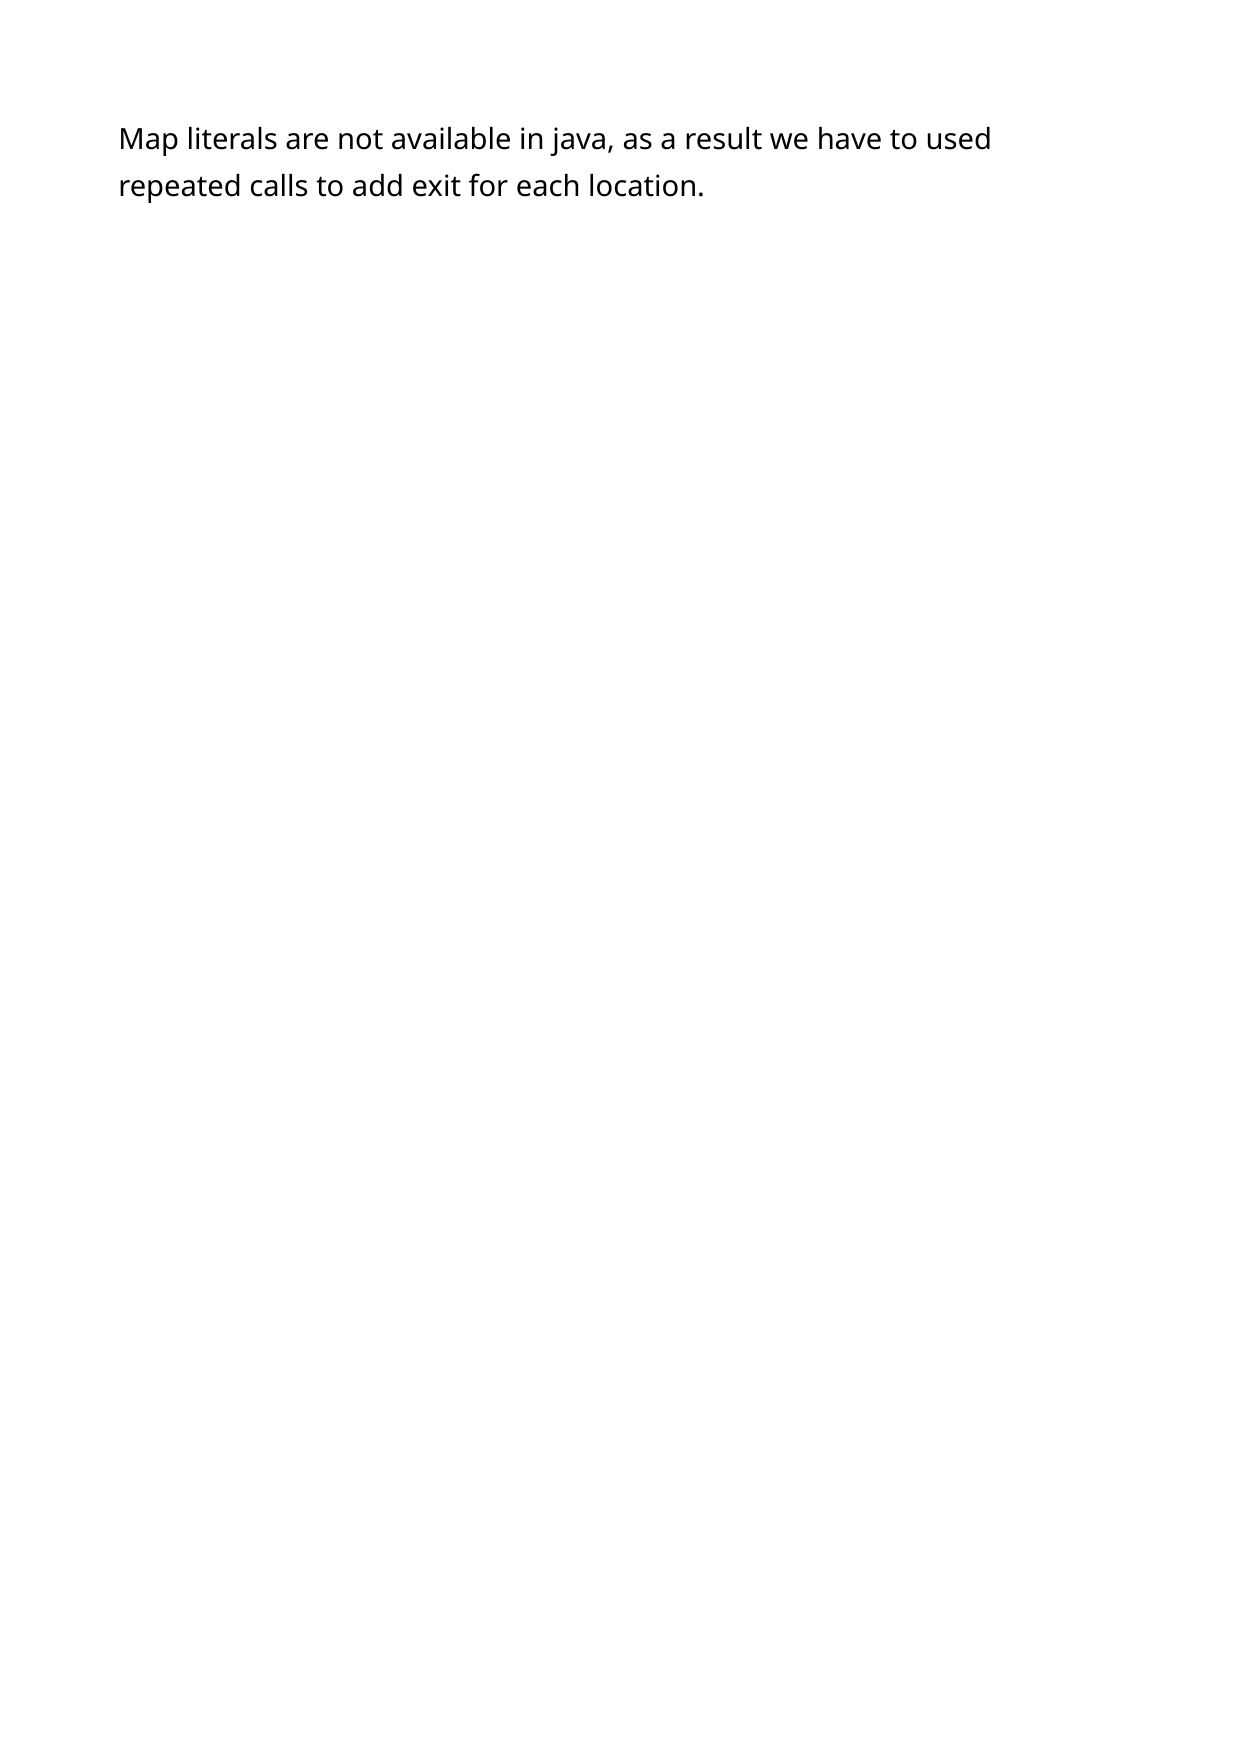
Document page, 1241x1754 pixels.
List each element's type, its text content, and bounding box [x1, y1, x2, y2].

text Map literals are not available in java, as a result we have to used repeated calls to add exit for each location. [118, 118, 1122, 205]
